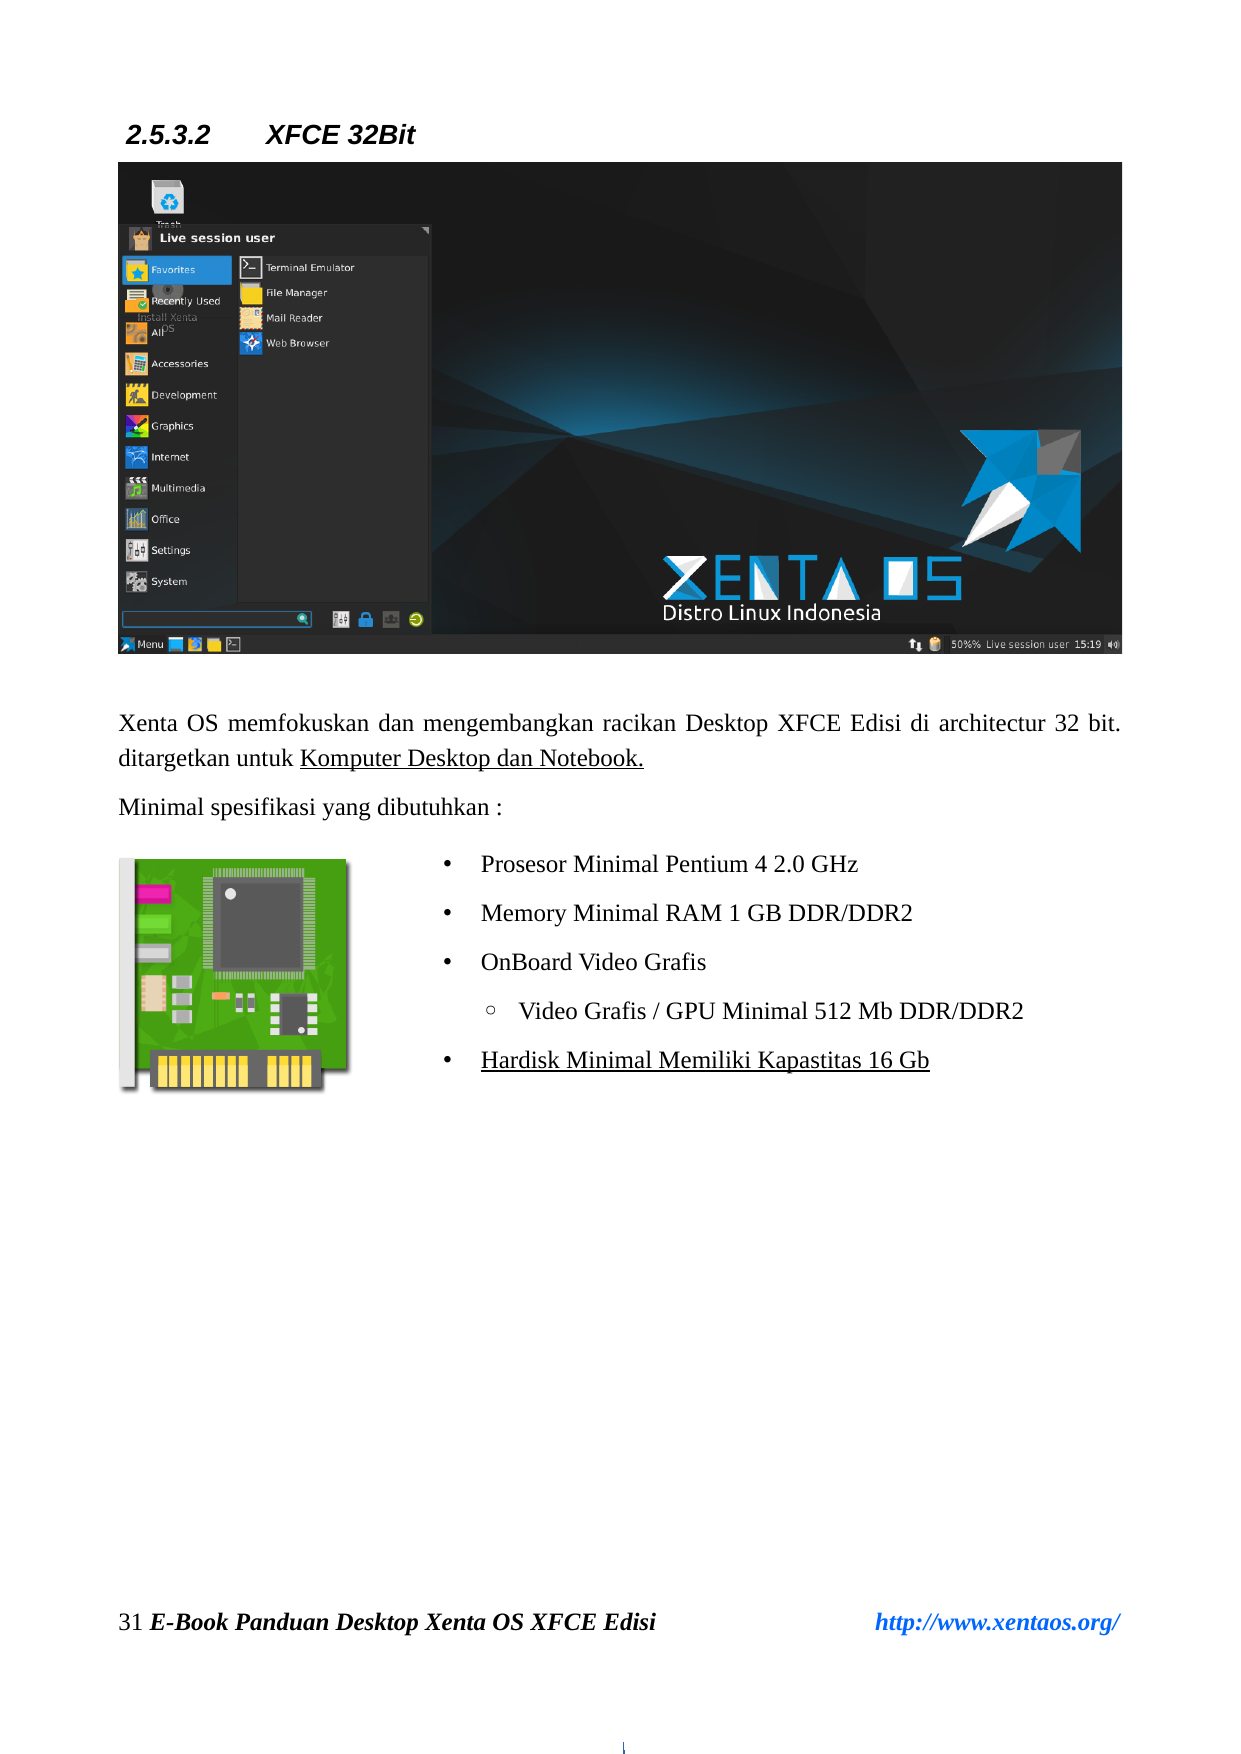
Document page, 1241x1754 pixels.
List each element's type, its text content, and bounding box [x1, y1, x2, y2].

list Hardisk Minimal Memiliki Kapastitas 16 Gb [356, 1045, 1122, 1074]
list OnBoard Video Grafis [356, 947, 1122, 976]
list Memory Minimal RAM 1 GB DDR/DDR2 [356, 898, 1122, 927]
picture [108, 849, 356, 1097]
list Prosesor Minimal Pentium 4 2.0 GHz [356, 849, 1122, 878]
picture [118, 162, 1123, 654]
text Xenta OS memfokuskan dan mengembangkan racikan Desktop XFCE Edisi di architectur 32 bit. ditargetkan untuk Komputer Desktop dan Notebook. [118, 708, 1122, 771]
list Video Grafis / GPU Minimal 512 Mb DDR/DDR2 [356, 996, 1122, 1025]
text Minimal spesifikasi yang dibutuhkan : [118, 792, 1122, 820]
subtitle XFCE 32Bit [118, 118, 1122, 150]
